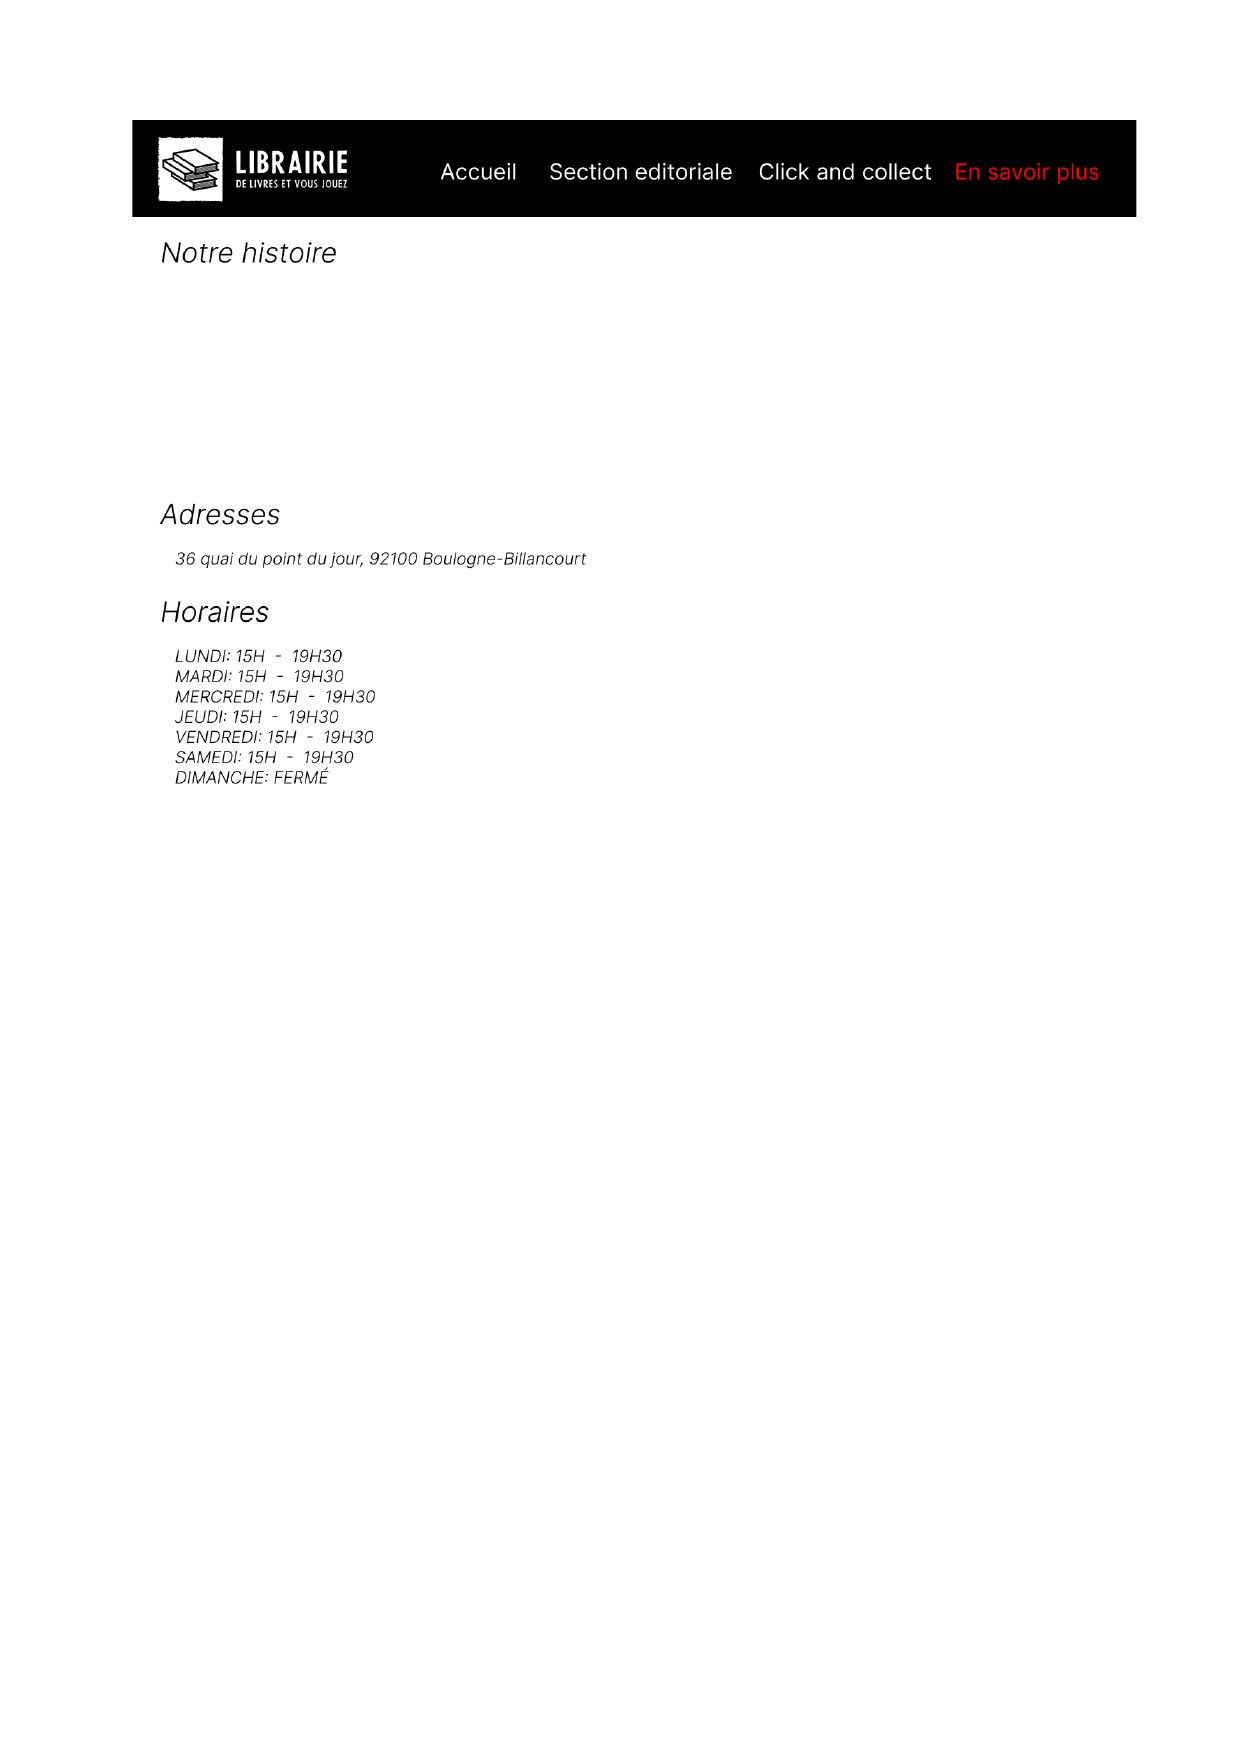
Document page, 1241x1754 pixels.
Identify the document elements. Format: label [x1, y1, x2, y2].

picture [132, 120, 1137, 834]
